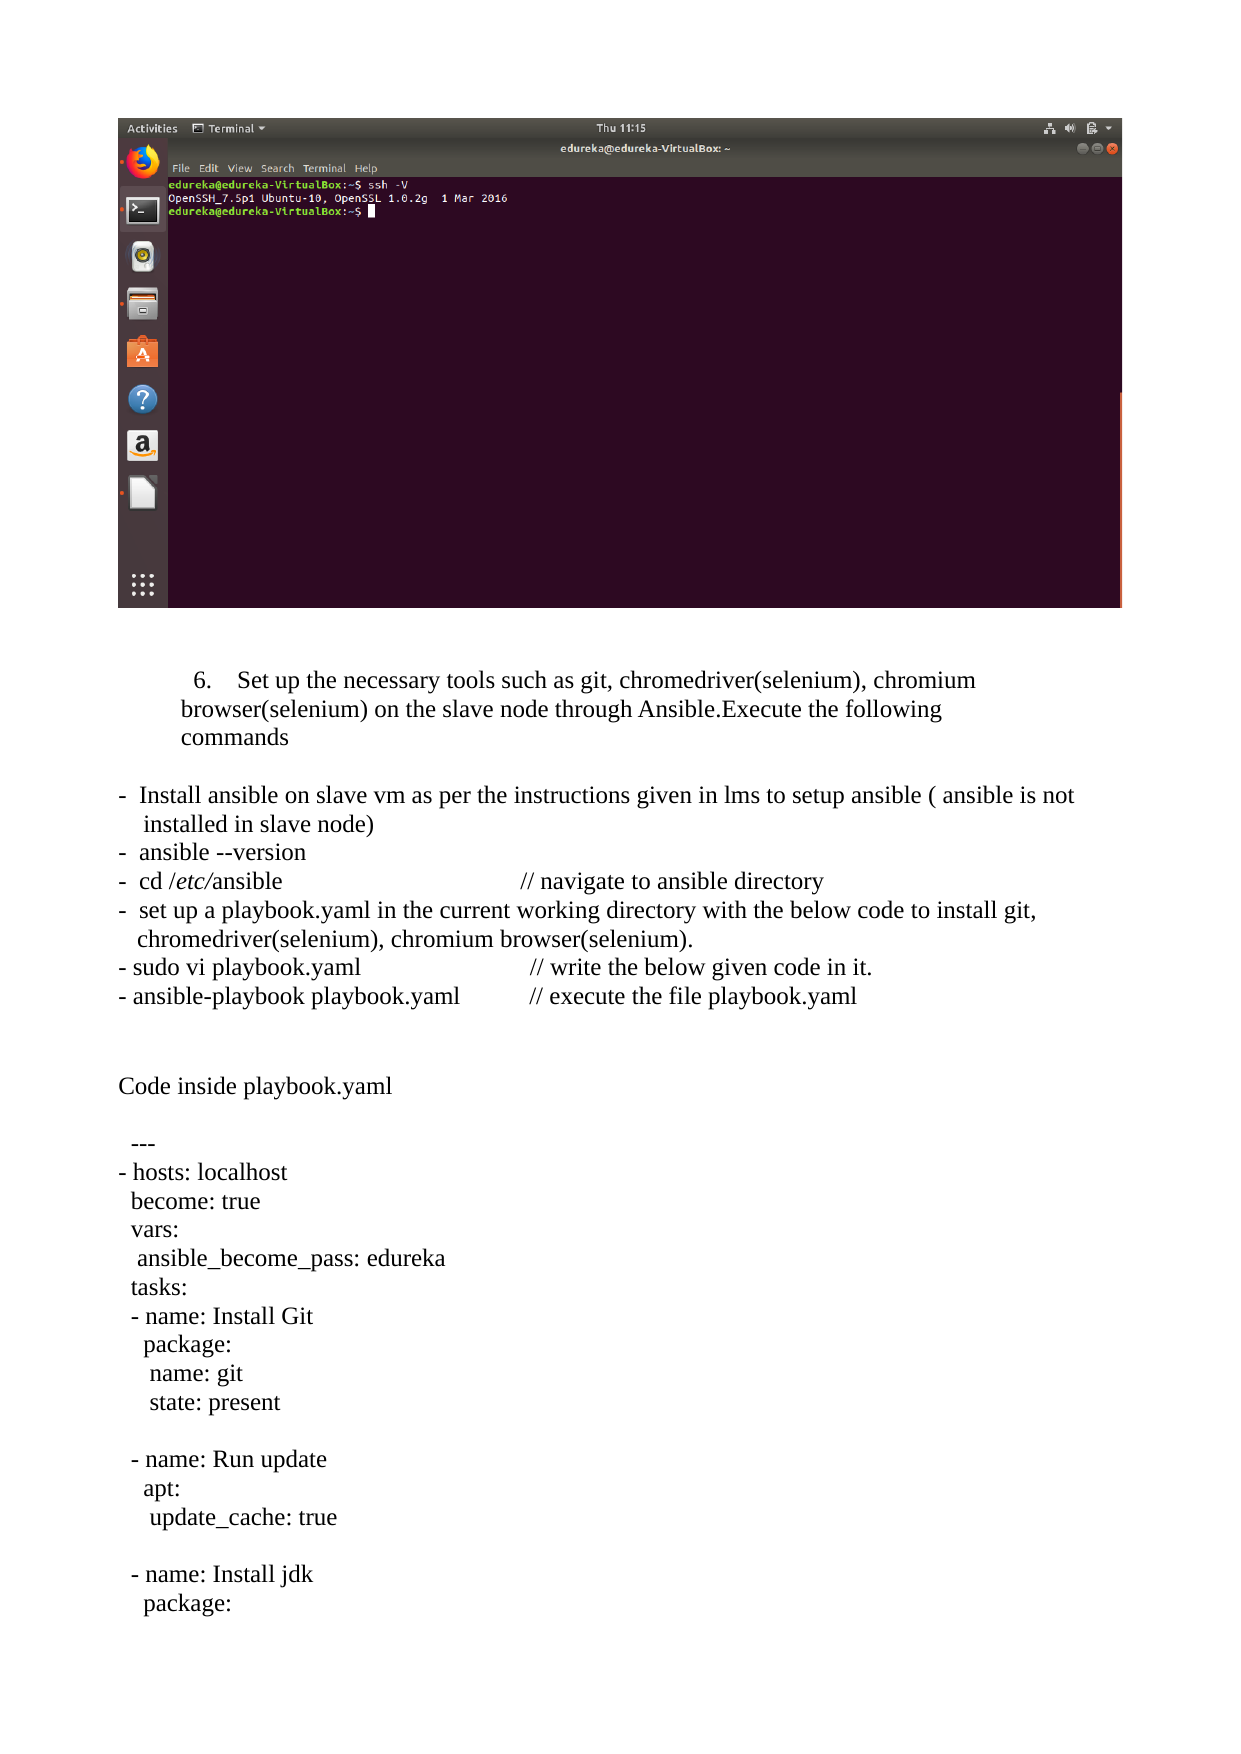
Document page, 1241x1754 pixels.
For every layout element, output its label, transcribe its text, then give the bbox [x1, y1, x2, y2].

text update_cache: true [118, 1502, 1122, 1531]
text package: [118, 1329, 1122, 1358]
text apt: [118, 1473, 1122, 1502]
text become: true [118, 1186, 1122, 1214]
text vars: [118, 1214, 1122, 1243]
text - sudo vi playbook.yaml // write the below given code in it. [118, 952, 1122, 981]
list 6. Set up the necessary tools such as git, chromedriver(selenium), chromium [156, 665, 1122, 694]
text - Install ansible on slave vm as per the instructions given in lms to setup ansible ( ansible is not [118, 780, 1122, 809]
text state: present [118, 1387, 1122, 1416]
text - name: Run update [118, 1444, 1122, 1473]
text package: [118, 1588, 1122, 1617]
text --- [118, 1128, 1122, 1157]
text name: git [118, 1358, 1122, 1387]
text - set up a playbook.yaml in the current working directory with the below code to install git, [118, 895, 1122, 924]
text browser(selenium) on the slave node through Ansible.Execute the following [118, 694, 1122, 722]
text ansible_become_pass: edureka [118, 1243, 1122, 1272]
text installed in slave node) [118, 809, 1122, 837]
text - ansible --version [118, 837, 1122, 866]
text chromedriver(selenium), chromium browser(selenium). [118, 924, 1122, 952]
text - hosts: localhost [118, 1157, 1122, 1186]
text Code inside playbook.yaml [118, 1071, 1122, 1099]
text - ansible-playbook playbook.yaml // execute the file playbook.yaml [118, 981, 1122, 1010]
text - name: Install Git [118, 1301, 1122, 1329]
text tasks: [118, 1272, 1122, 1301]
text - cd /etc/ansible // navigate to ansible directory [118, 866, 1122, 895]
text - name: Install jdk [118, 1559, 1122, 1588]
text commands [118, 722, 1122, 751]
picture [118, 118, 1123, 608]
